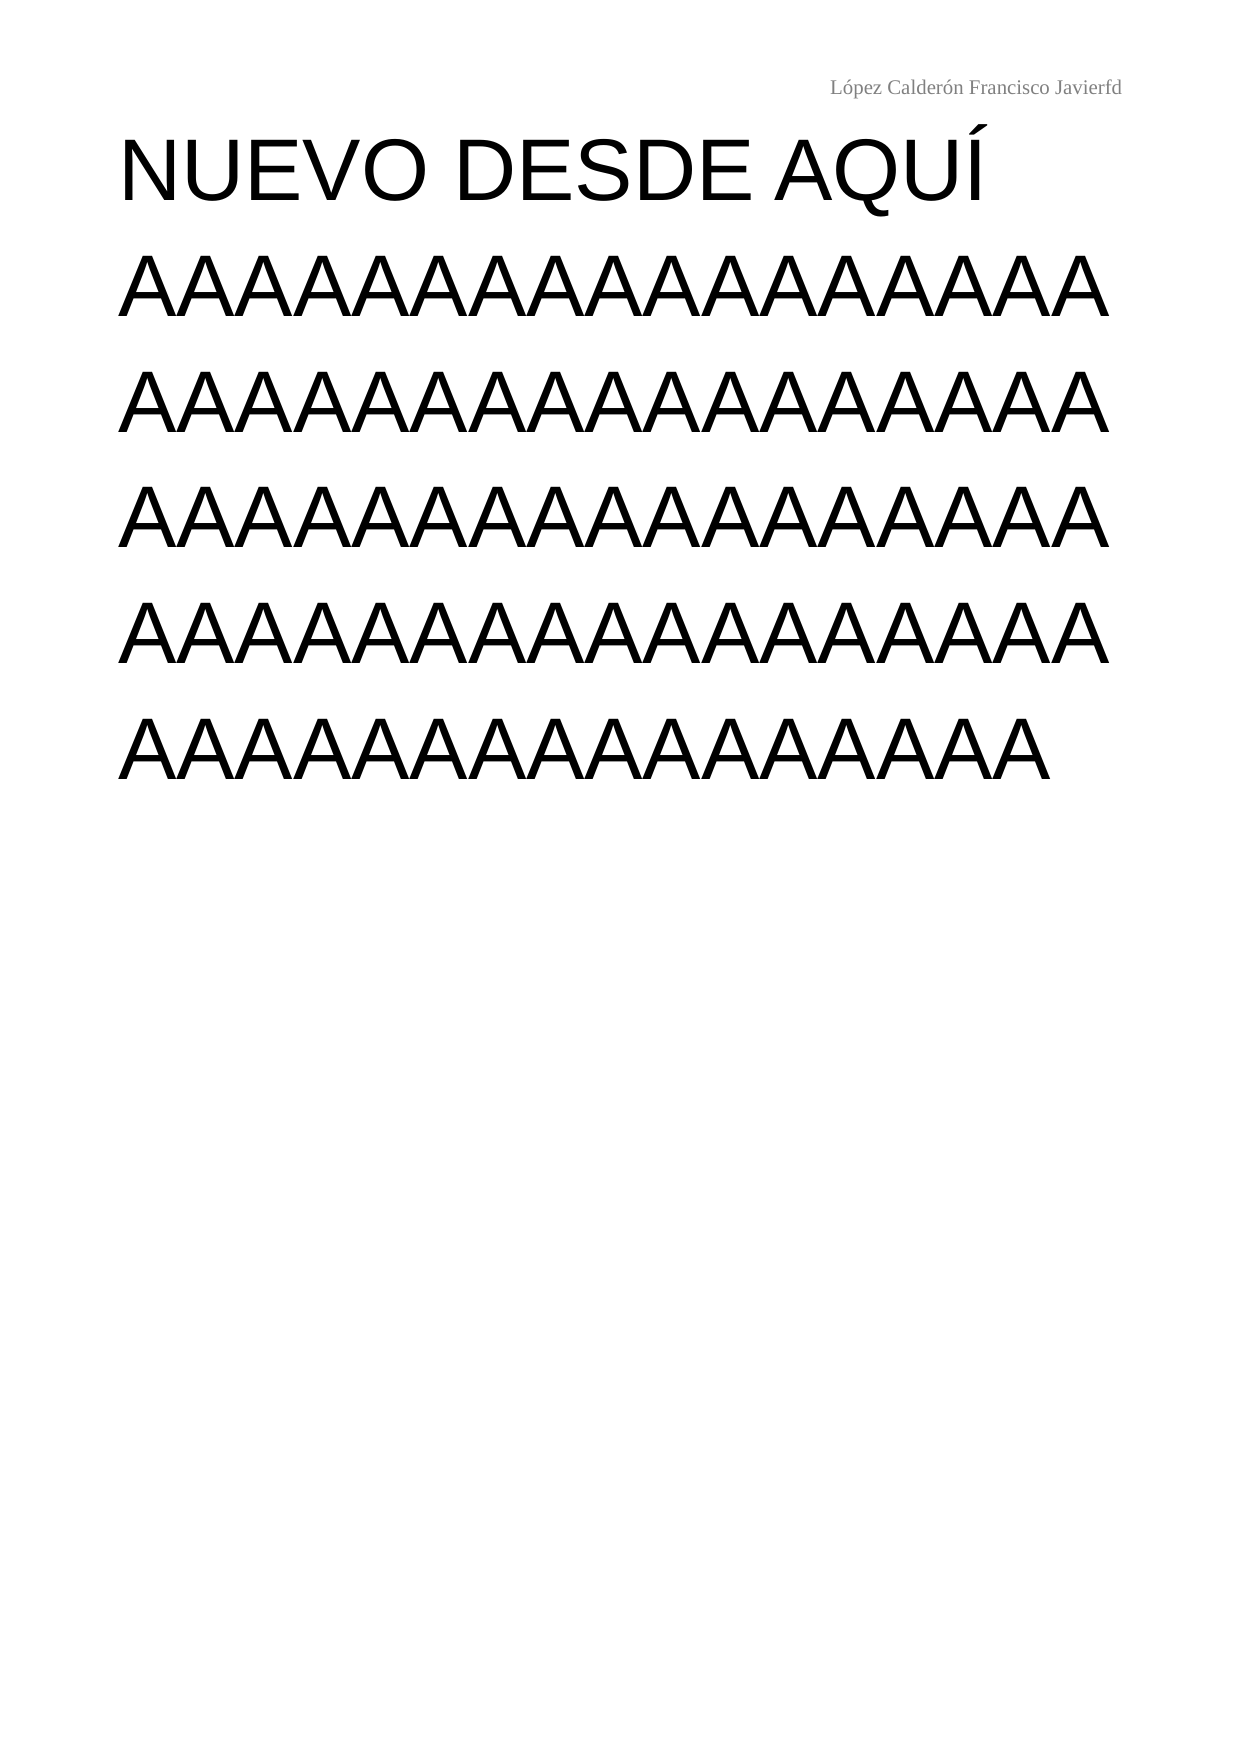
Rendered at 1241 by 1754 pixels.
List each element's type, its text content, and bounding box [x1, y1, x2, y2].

text AAAAAAAAAAAAAAAAAAAAAAAAAAAAAAAAAAAAAAAAAAAAAAAAAAAAAAAAAAAAAAAAAAAAAAAAAAAAAAAAAAAA [118, 234, 1122, 798]
text NUEVO DESDE AQUÍ [118, 118, 1122, 219]
